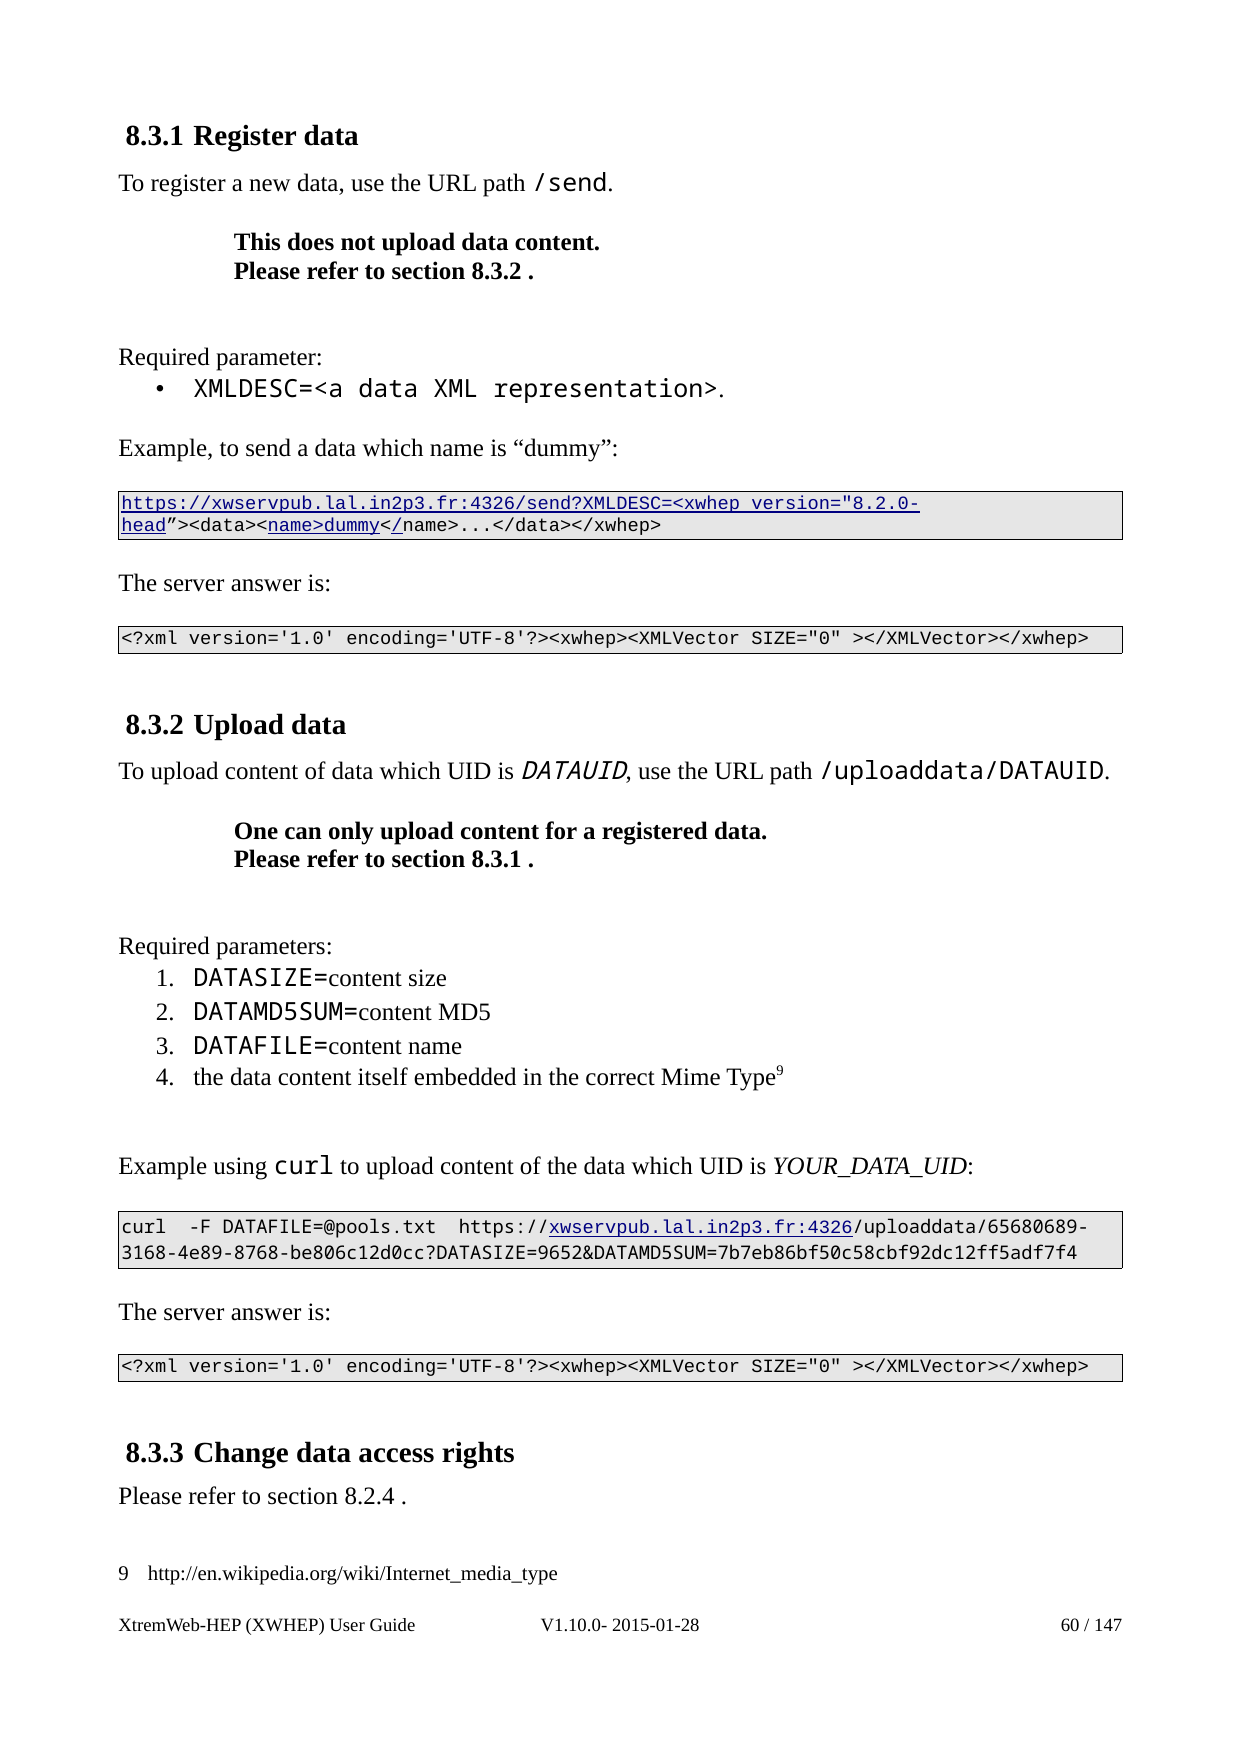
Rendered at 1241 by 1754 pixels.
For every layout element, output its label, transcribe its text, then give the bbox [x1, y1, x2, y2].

list DATAMD5SUM=content MD5 [156, 993, 1122, 1028]
subtitle Upload data [118, 707, 1122, 740]
subtitle Register data [118, 118, 1122, 152]
text Example using curl to upload content of the data which UID is YOUR_DATA_UID: [118, 1148, 1122, 1182]
text This does not upload data content. [233, 227, 1004, 256]
text Please refer to section8.3.1. [233, 844, 1004, 873]
text Please refer to section8.3.2. [233, 256, 1004, 284]
text The server answer is: [118, 568, 1122, 597]
text The server answer is: [118, 1297, 1122, 1326]
text <?xml version='1.0' encoding='UTF-8'?><xwhep><XMLVector SIZE="0" ></XMLVector></xwhep> [119, 1355, 1122, 1381]
text To register a new data, use the URL path /send. [118, 164, 1122, 198]
list the data content itself embedded in the correct Mime Type [156, 1062, 1122, 1090]
text curl -F DATAFILE=@pools.txt https://xwservpub.lal.in2p3.fr:4326/uploaddata/65680689-3168-4e89-8768-be806c12d0cc?DATASIZE=9652&DATAMD5SUM=7b7eb86bf50c58cbf92dc12ff5adf7f4 [119, 1212, 1122, 1268]
list http://en.wikipedia.org/wiki/Internet_media_type [118, 1561, 1122, 1585]
text https://xwservpub.lal.in2p3.fr:4326/send?XMLDESC=<xwhep version="8.2.0-head”><data><name>dummy</name>...</data></xwhep> [119, 492, 1122, 539]
text Please refer to section8.2.4. [118, 1481, 1122, 1510]
text Required parameter: [118, 342, 1122, 371]
list XMLDESC=<a data XML representation>. [156, 371, 1122, 405]
list DATASIZE=content size [156, 959, 1122, 993]
text Required parameters: [118, 931, 1122, 959]
text Example, to send a data which name is “dummy”: [118, 433, 1122, 462]
list DATAFILE=content name [156, 1028, 1122, 1062]
text One can only upload content for a registered data. [233, 816, 1004, 844]
text To upload content of data which UID is DATAUID, use the URL path /uploaddata/DATAUID. [118, 753, 1122, 787]
text <?xml version='1.0' encoding='UTF-8'?><xwhep><XMLVector SIZE="0" ></XMLVector></xwhep> [119, 627, 1122, 653]
subtitle Change data access rights [118, 1435, 1122, 1469]
